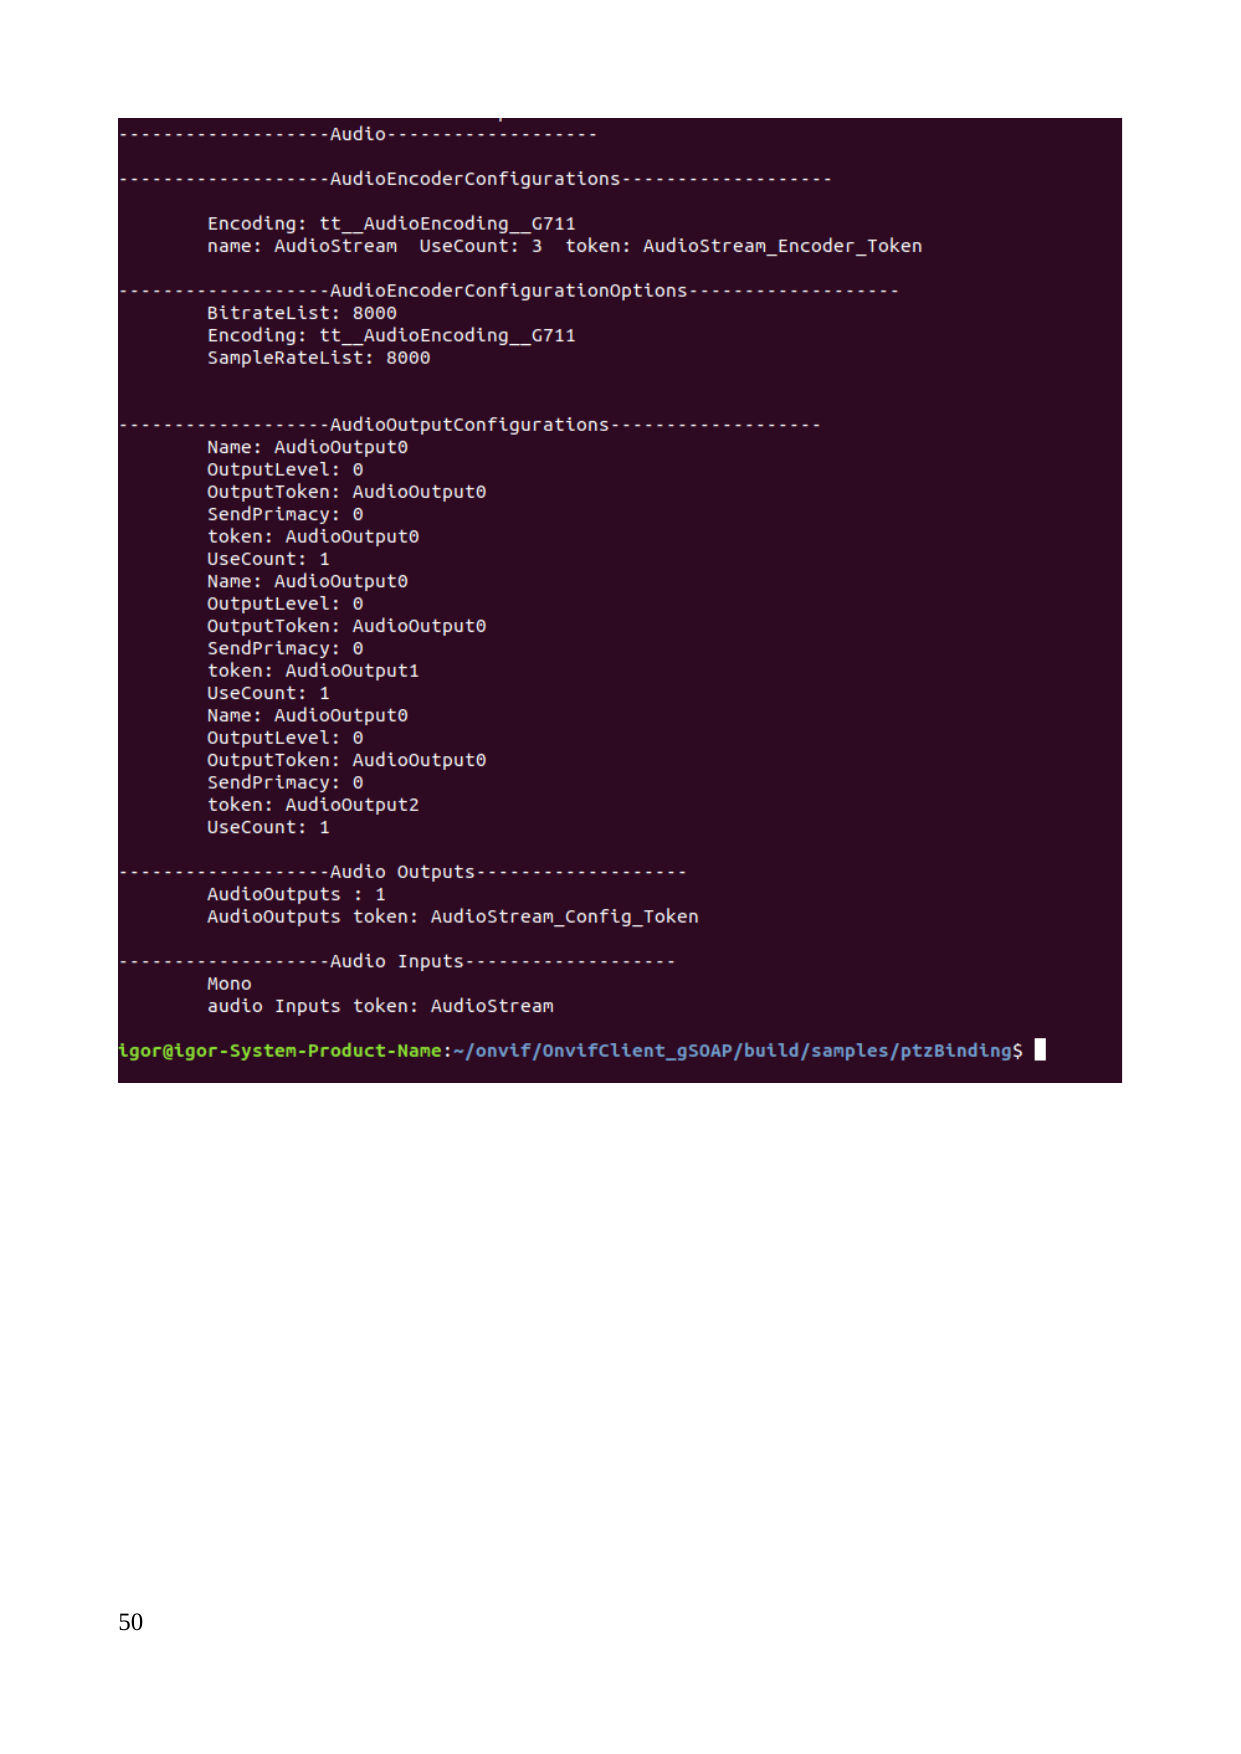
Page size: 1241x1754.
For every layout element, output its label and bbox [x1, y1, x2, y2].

picture [118, 118, 1123, 1083]
